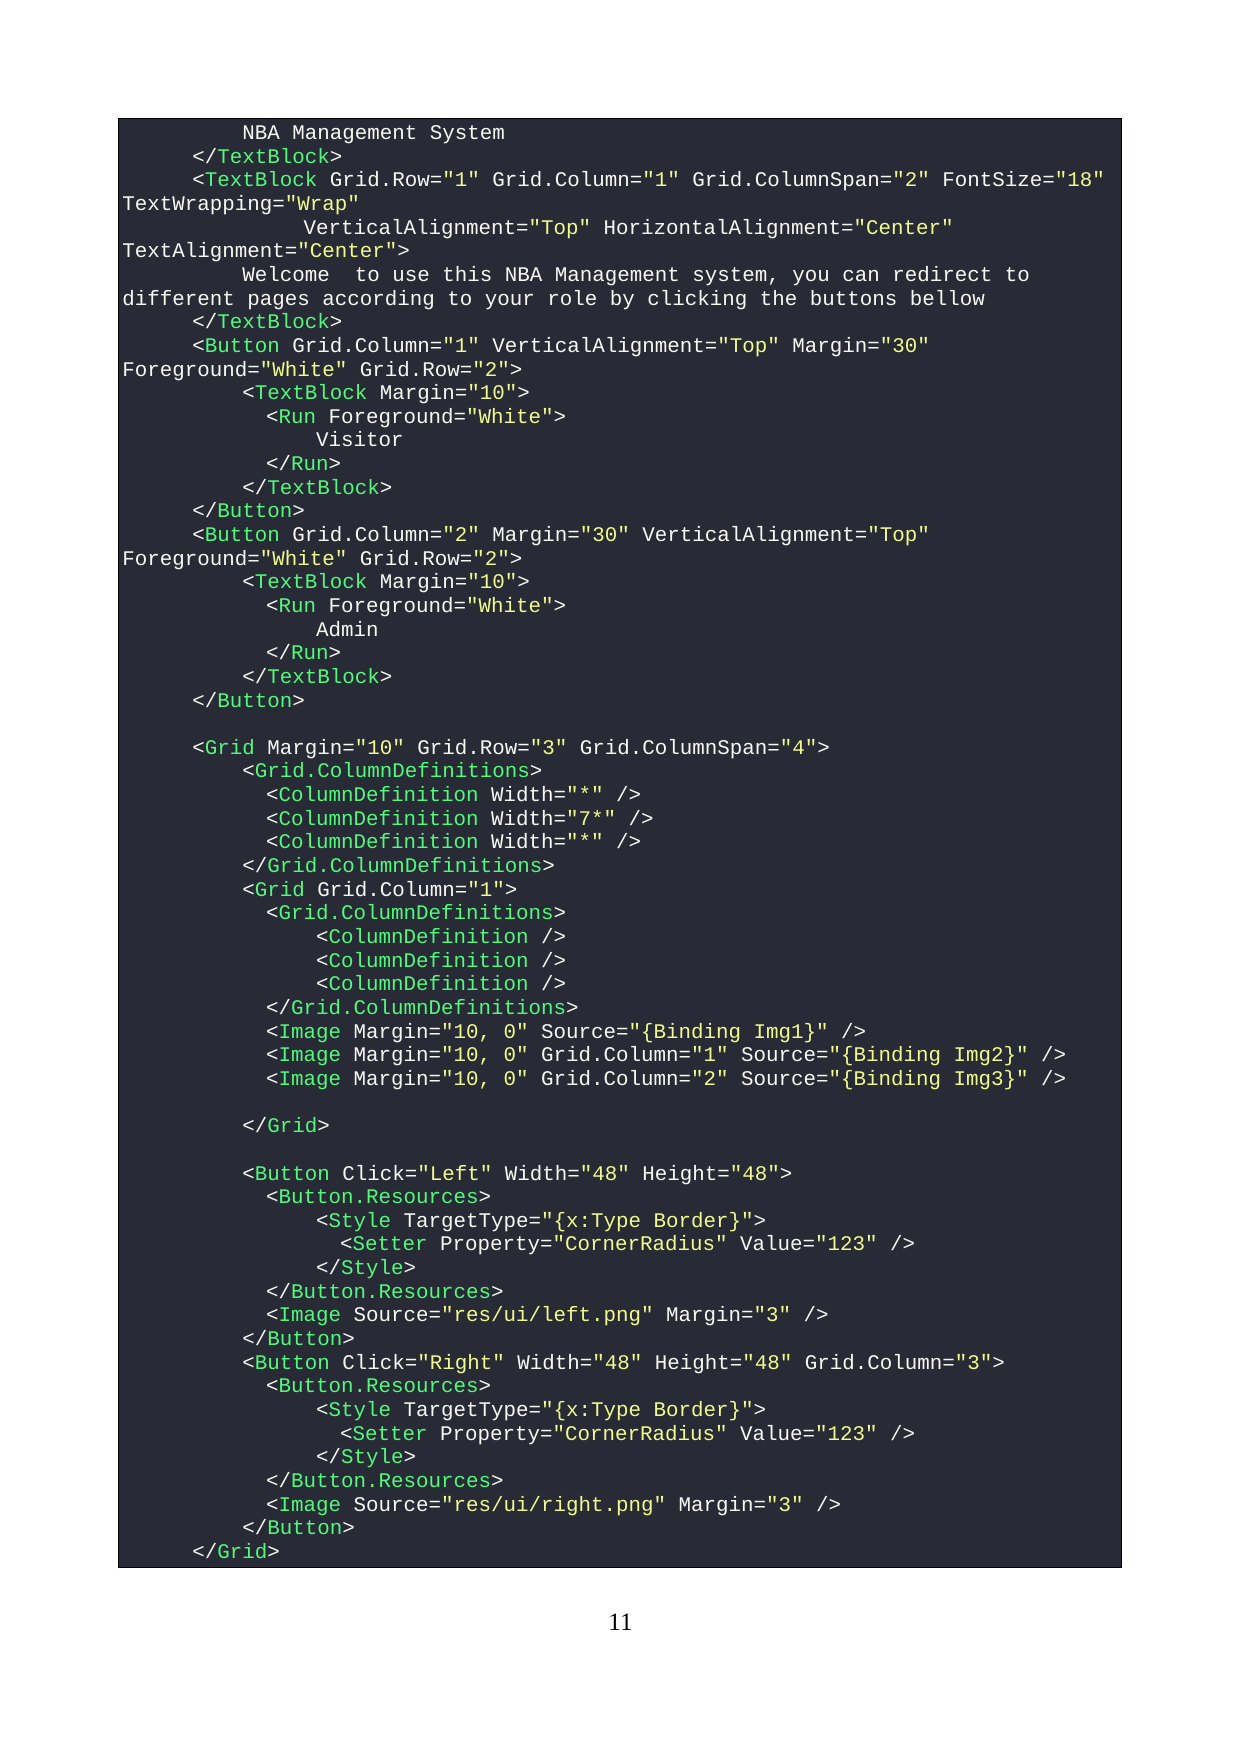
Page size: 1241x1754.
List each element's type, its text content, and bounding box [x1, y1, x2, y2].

text </Grid.ColumnDefinitions> [119, 851, 1121, 875]
text </Button> [119, 1513, 1121, 1537]
text <ColumnDefinition Width="*" /> [119, 780, 1121, 804]
text <Setter Property="CornerRadius" Value="123" /> [119, 1419, 1121, 1442]
text Admin [119, 615, 1121, 638]
text </Run> [119, 638, 1121, 662]
text </Button.Resources> [119, 1277, 1121, 1300]
text <Style TargetType="{x:Type Border}"> [119, 1206, 1121, 1229]
text <ColumnDefinition /> [119, 922, 1121, 946]
text </Button.Resources> [119, 1466, 1121, 1489]
text <Button Grid.Column="1" VerticalAlignment="Top" Margin="30" Foreground="White" Grid.Row="2"> [119, 331, 1121, 378]
text </Grid> [119, 1537, 1121, 1567]
text <Style TargetType="{x:Type Border}"> [119, 1395, 1121, 1419]
text <Image Source="res/ui/left.png" Margin="3" /> [119, 1300, 1121, 1324]
text <ColumnDefinition /> [119, 946, 1121, 969]
text </Button> [119, 496, 1121, 520]
text </Grid.ColumnDefinitions> [119, 993, 1121, 1017]
text <TextBlock Grid.Row="1" Grid.Column="1" Grid.ColumnSpan="2" FontSize="18" TextWrapping="Wrap" [119, 165, 1121, 213]
text <Grid.ColumnDefinitions> [119, 898, 1121, 922]
text <TextBlock Margin="10"> [119, 378, 1121, 402]
text <Image Margin="10, 0" Grid.Column="2" Source="{Binding Img3}" /> [119, 1064, 1121, 1088]
text <Button Click="Right" Width="48" Height="48" Grid.Column="3"> [119, 1348, 1121, 1371]
text </TextBlock> [119, 307, 1121, 331]
text <Image Source="res/ui/right.png" Margin="3" /> [119, 1489, 1121, 1513]
text </Button> [119, 1324, 1121, 1348]
text <TextBlock Margin="10"> [119, 567, 1121, 591]
text <Grid Grid.Column="1"> [119, 875, 1121, 898]
text <ColumnDefinition Width="*" /> [119, 827, 1121, 851]
text <Grid.ColumnDefinitions> [119, 757, 1121, 780]
text </TextBlock> [119, 662, 1121, 686]
text </TextBlock> [119, 473, 1121, 496]
text <ColumnDefinition /> [119, 969, 1121, 993]
text <Button Grid.Column="2" Margin="30" VerticalAlignment="Top" Foreground="White" Grid.Row="2"> [119, 520, 1121, 567]
text <Run Foreground="White"> [119, 591, 1121, 615]
text <Button Click="Left" Width="48" Height="48"> [119, 1158, 1121, 1182]
text </Style> [119, 1253, 1121, 1277]
text <Grid Margin="10" Grid.Row="3" Grid.ColumnSpan="4"> [119, 733, 1121, 757]
text </TextBlock> [119, 142, 1121, 165]
text <Button.Resources> [119, 1371, 1121, 1395]
text Welcome to use this NBA Management system, you can redirect to different pages according to your role by clicking the buttons bellow [119, 260, 1121, 307]
text </Run> [119, 449, 1121, 473]
text Visitor [119, 426, 1121, 449]
text <Button.Resources> [119, 1182, 1121, 1206]
text </Button> [119, 686, 1121, 709]
text <Setter Property="CornerRadius" Value="123" /> [119, 1229, 1121, 1253]
text VerticalAlignment="Top" HorizontalAlignment="Center" TextAlignment="Center"> [119, 213, 1121, 260]
text <Run Foreground="White"> [119, 402, 1121, 426]
text </Grid> [119, 1111, 1121, 1135]
text NBA Management System [119, 119, 1121, 142]
text </Style> [119, 1442, 1121, 1466]
text <ColumnDefinition Width="7*" /> [119, 804, 1121, 827]
text <Image Margin="10, 0" Source="{Binding Img1}" /> [119, 1017, 1121, 1040]
text <Image Margin="10, 0" Grid.Column="1" Source="{Binding Img2}" /> [119, 1040, 1121, 1064]
